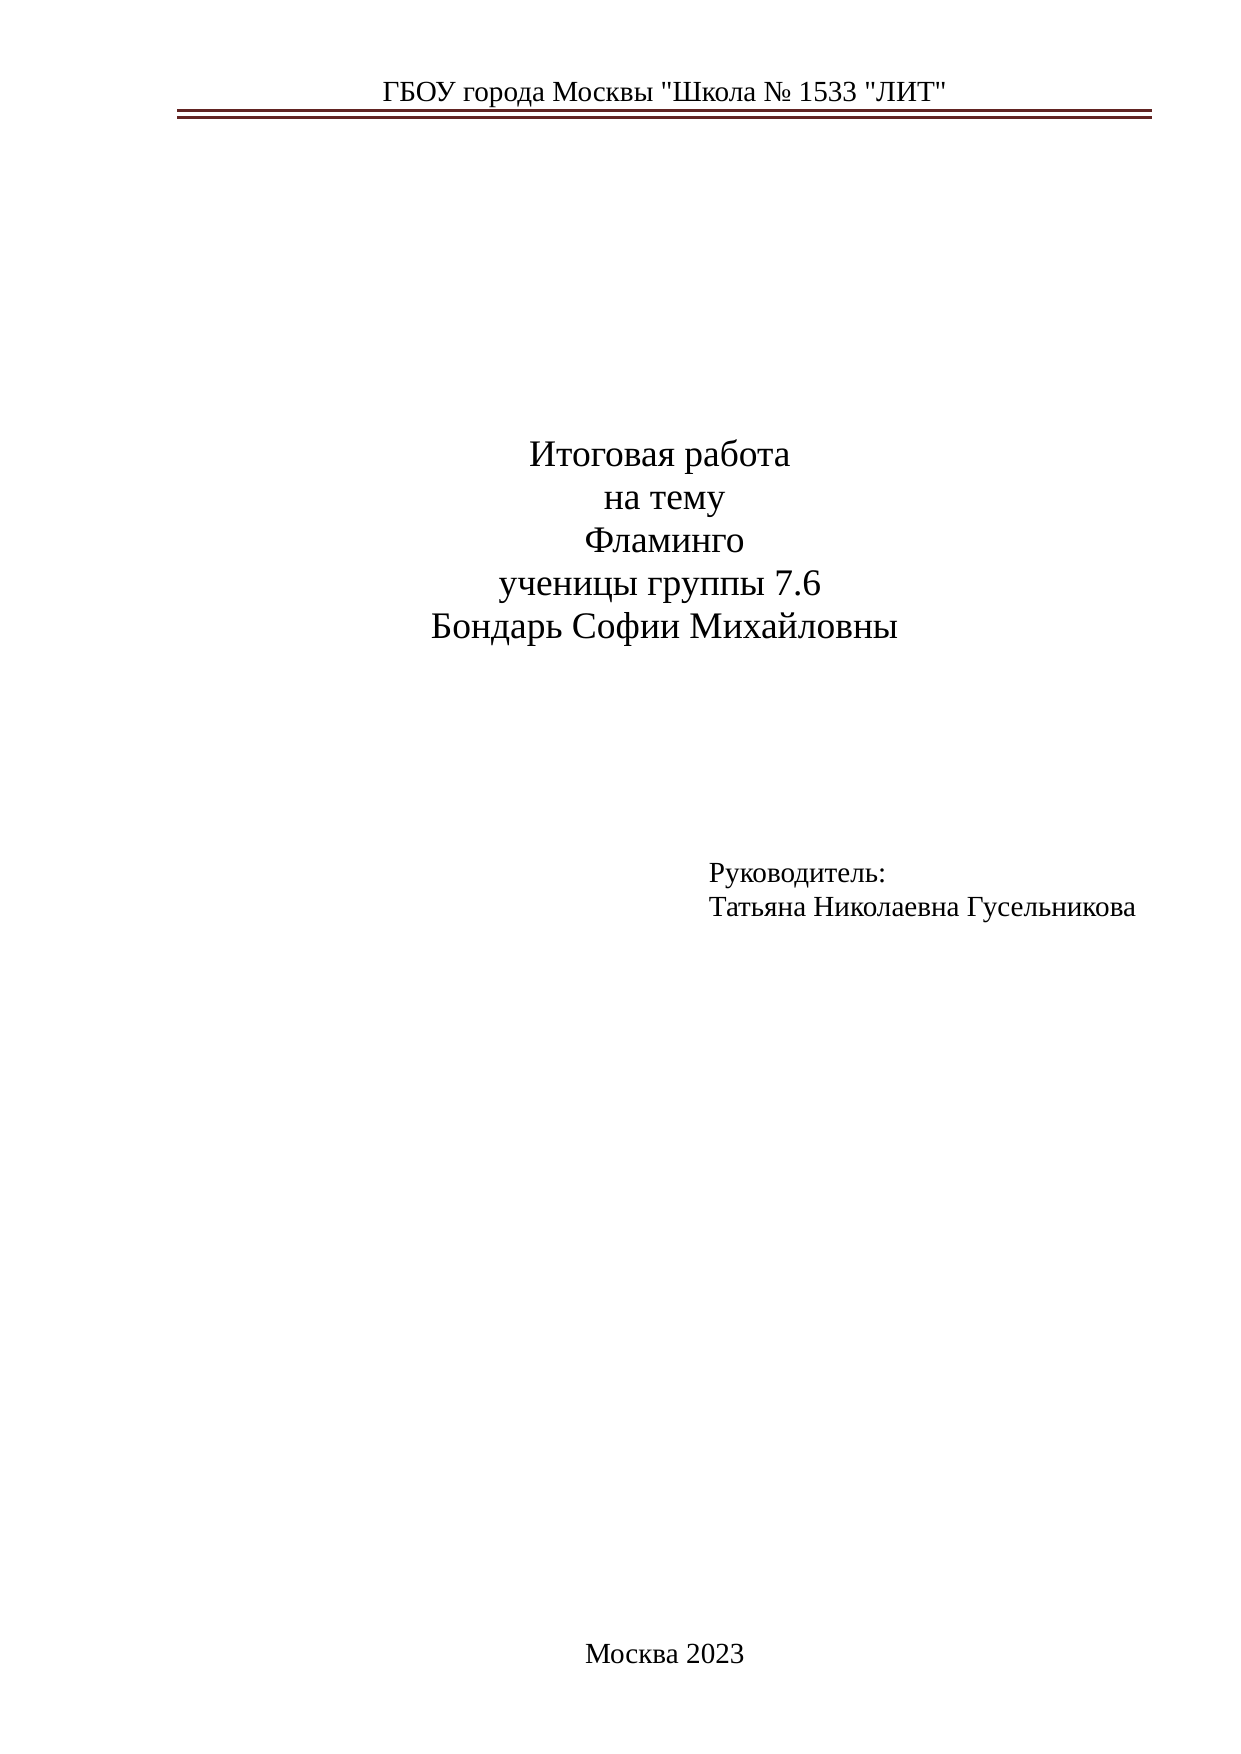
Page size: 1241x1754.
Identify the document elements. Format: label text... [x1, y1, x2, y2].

text Итоговая работа на тему [177, 431, 1152, 517]
text Фламинго ученицы группы 7.6 Бондарь Софии Михайловны [177, 517, 1152, 647]
text Руководитель: Татьяна Николаевна Гусельникова [709, 855, 1152, 922]
